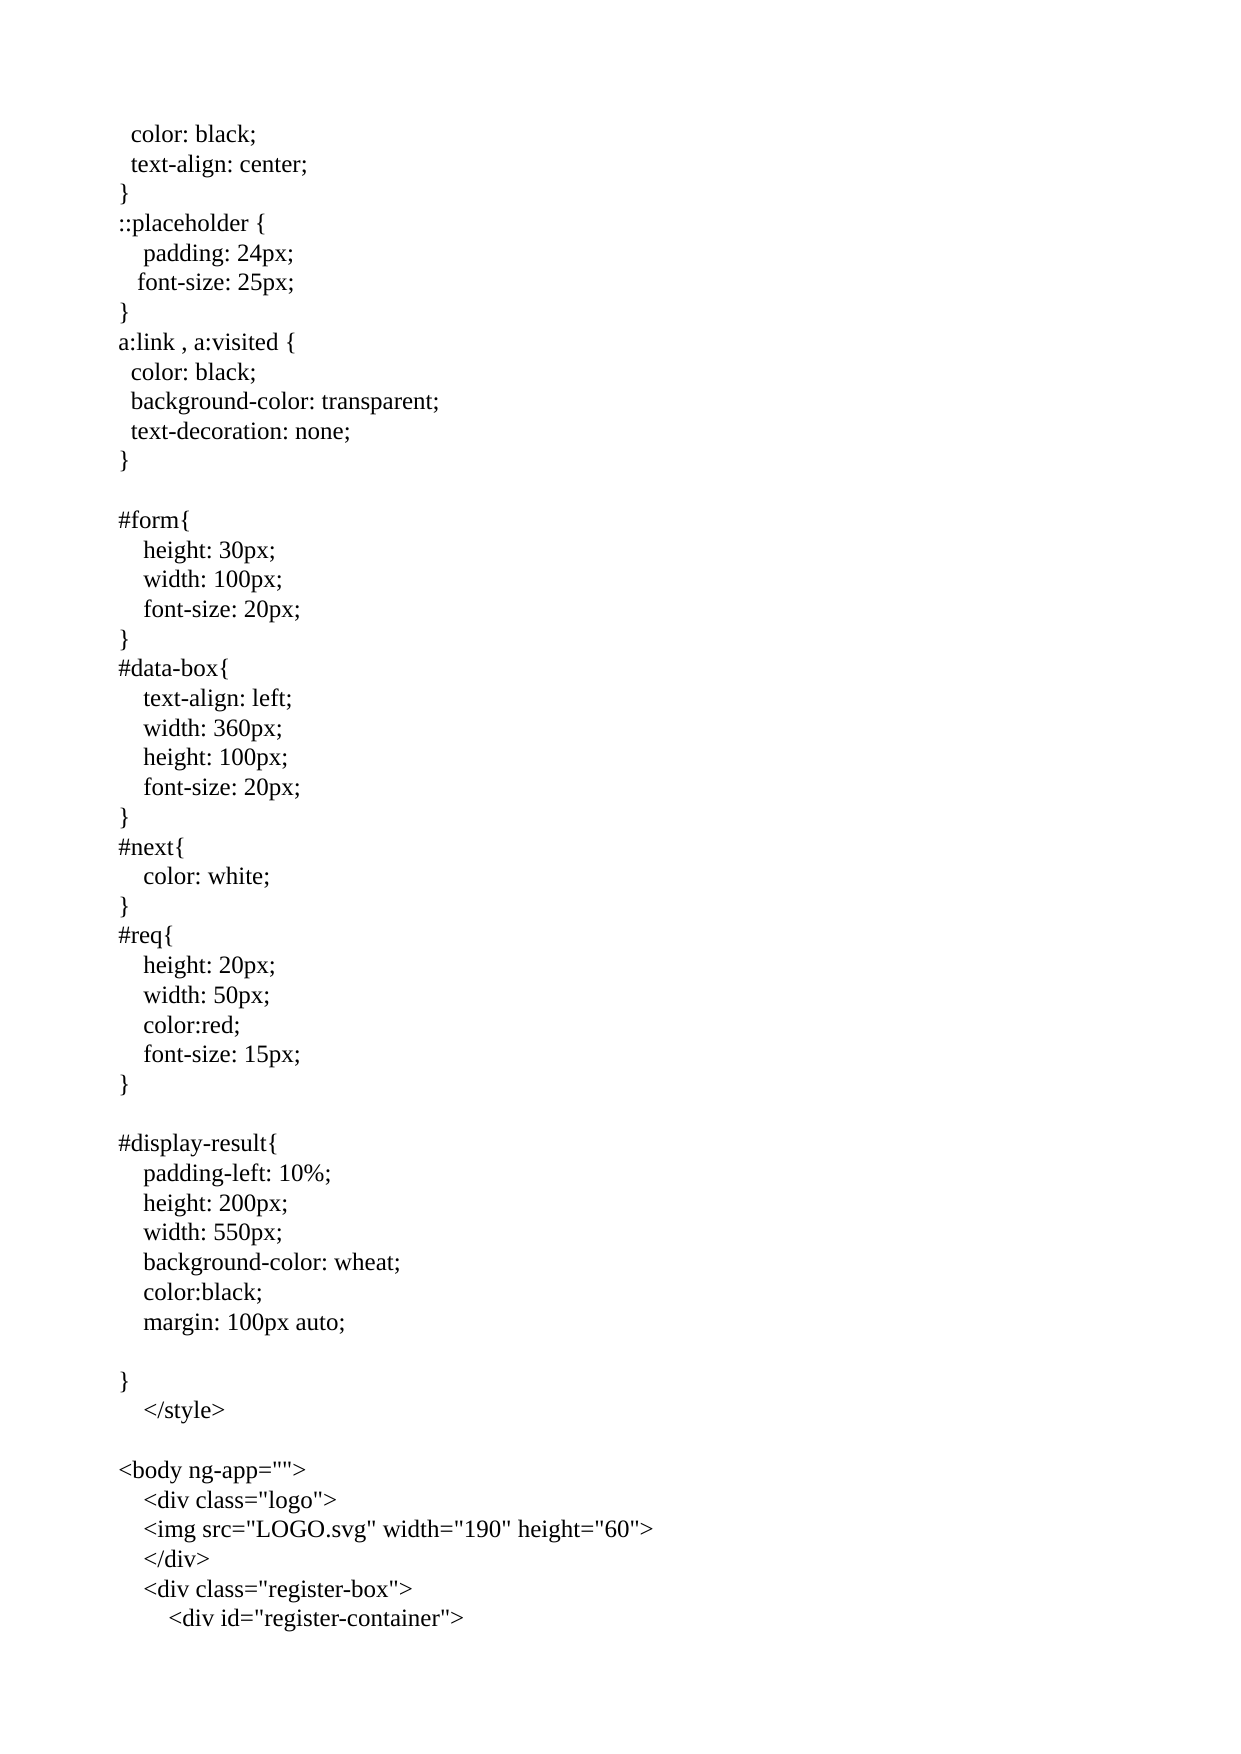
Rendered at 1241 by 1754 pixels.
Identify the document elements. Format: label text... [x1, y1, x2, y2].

text } [118, 623, 1122, 652]
text color: white; [118, 860, 1122, 890]
text color:red; [118, 1009, 1122, 1038]
text #data-box{ [118, 652, 1122, 682]
text text-align: left; [118, 682, 1122, 712]
text color: black; [118, 118, 1122, 148]
text } [118, 1365, 1122, 1395]
text height: 30px; [118, 534, 1122, 563]
text } [118, 177, 1122, 207]
text text-decoration: none; [118, 415, 1122, 445]
text color:black; [118, 1276, 1122, 1306]
text height: 200px; [118, 1187, 1122, 1217]
text font-size: 20px; [118, 593, 1122, 623]
text } [118, 1068, 1122, 1098]
text <body ng-app=""> [118, 1454, 1122, 1484]
text width: 550px; [118, 1217, 1122, 1246]
text } [118, 890, 1122, 920]
text padding: 24px; [118, 237, 1122, 267]
text a:link , a:visited { [118, 326, 1122, 356]
text background-color: wheat; [118, 1246, 1122, 1276]
text } [118, 445, 1122, 474]
text margin: 100px auto; [118, 1306, 1122, 1335]
text #display-result{ [118, 1127, 1122, 1157]
text height: 100px; [118, 742, 1122, 771]
text padding-left: 10%; [118, 1157, 1122, 1187]
text #form{ [118, 504, 1122, 534]
text width: 50px; [118, 979, 1122, 1009]
text font-size: 25px; [118, 267, 1122, 296]
text text-align: center; [118, 148, 1122, 177]
text } [118, 296, 1122, 326]
text ::placeholder { [118, 207, 1122, 237]
text </div> [118, 1543, 1122, 1573]
text </style> [118, 1395, 1122, 1424]
text <div class="register-box"> [118, 1573, 1122, 1602]
text <div class="logo"> [118, 1484, 1122, 1513]
text color: black; [118, 356, 1122, 385]
text font-size: 20px; [118, 771, 1122, 801]
text width: 100px; [118, 563, 1122, 593]
text height: 20px; [118, 949, 1122, 979]
text font-size: 15px; [118, 1038, 1122, 1068]
text } [118, 801, 1122, 831]
text background-color: transparent; [118, 385, 1122, 415]
text <div id="register-container"> [118, 1602, 1122, 1632]
text width: 360px; [118, 712, 1122, 742]
text #req{ [118, 920, 1122, 949]
text #next{ [118, 831, 1122, 860]
text <img src="LOGO.svg" width="190" height="60"> [118, 1513, 1122, 1543]
